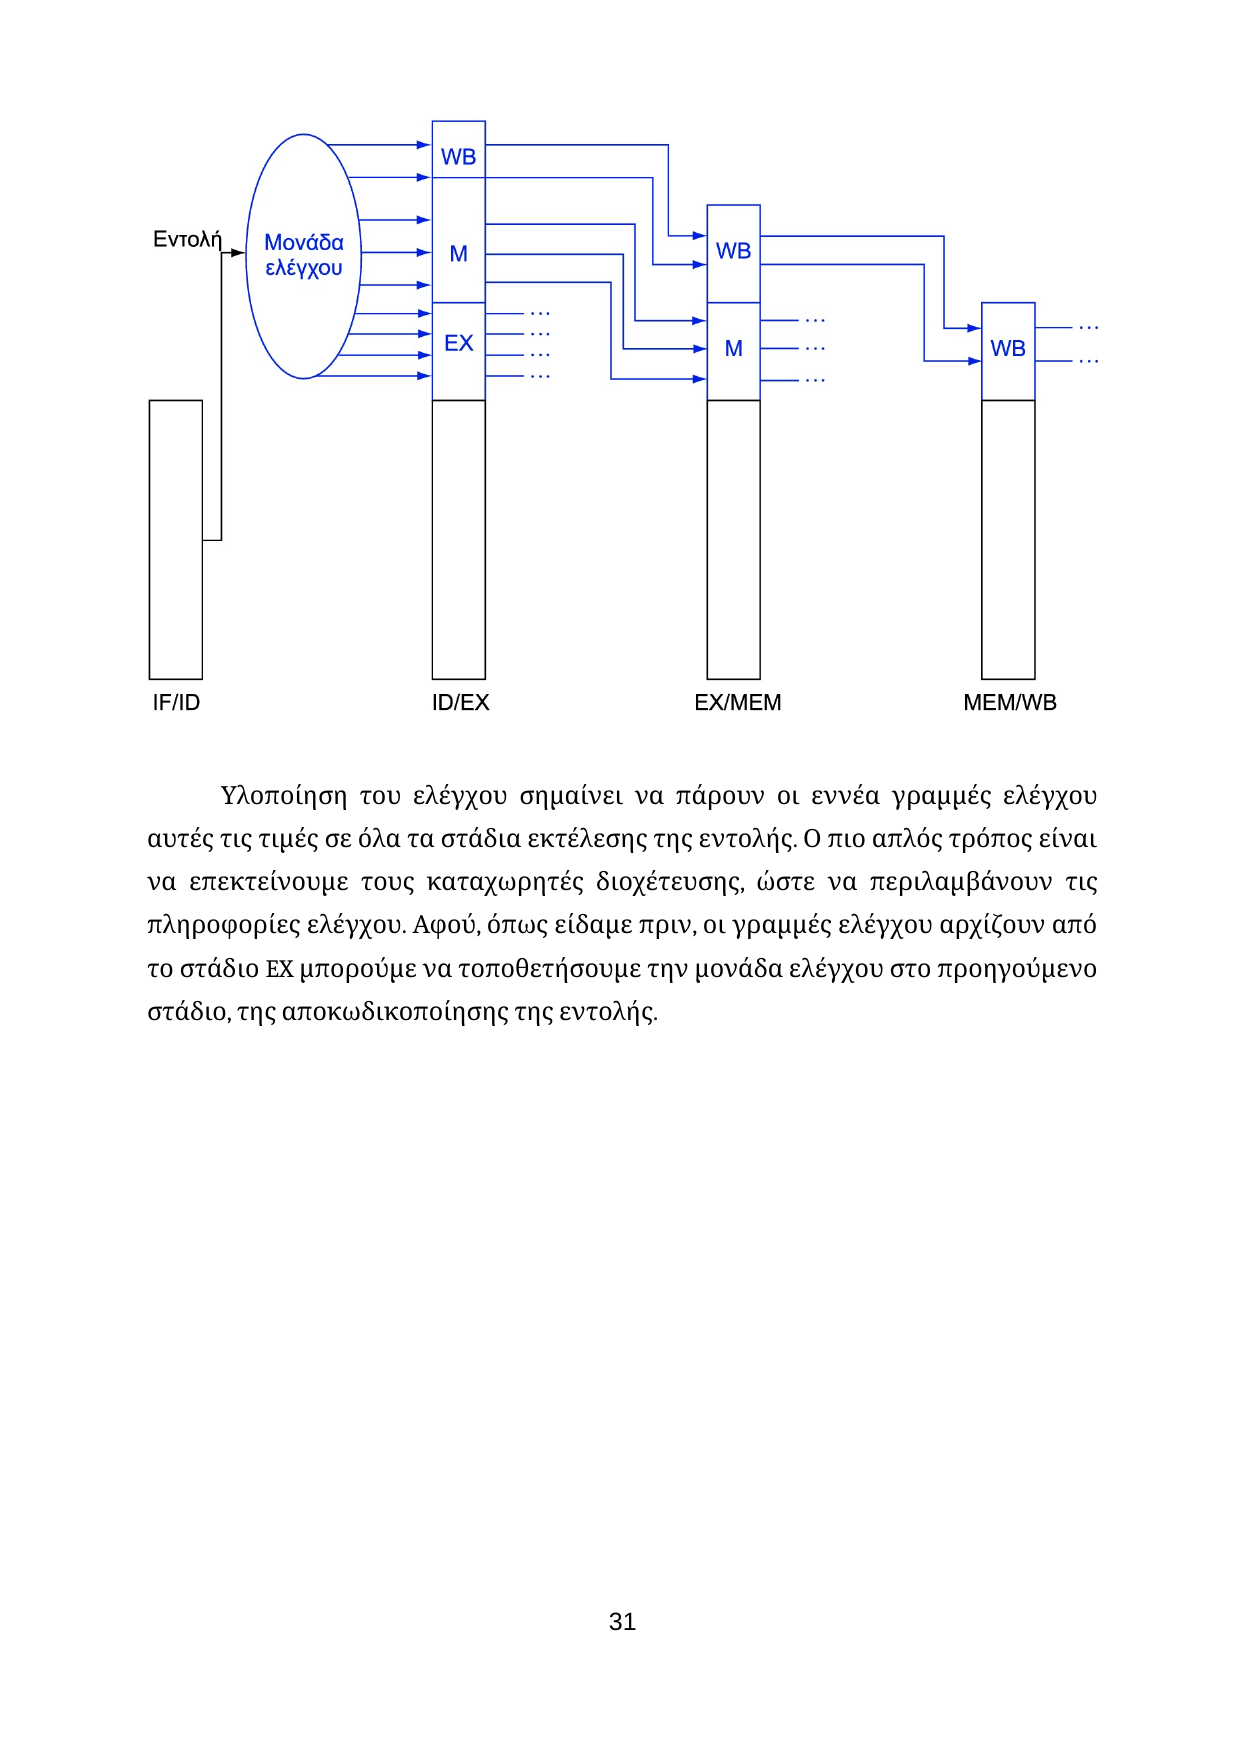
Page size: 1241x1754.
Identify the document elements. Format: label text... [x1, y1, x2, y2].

picture [146, 118, 1099, 712]
text Υλοποίηση του ελέγχου σημαίνει να πάρουν οι εννέα γραμμές ελέγχου αυτές τις τιμές σε όλα τα στάδια εκτέλεσης της εντολής. Ο πιο απλός τρόπος είναι να επεκτείνουμε τους καταχωρητές διοχέτευσης, ώστε να περιλαμβάνουν τις πληροφορίες ελέγχου. Αφού, όπως είδαμε πριν, οι γραμμές ελέγχου αρχίζουν από το στάδιο EX μπορούμε να τοποθετήσουμε την μονάδα ελέγχου στο προηγούμενο στάδιο, της αποκωδικοποίησης της εντολής. [147, 782, 1098, 1026]
